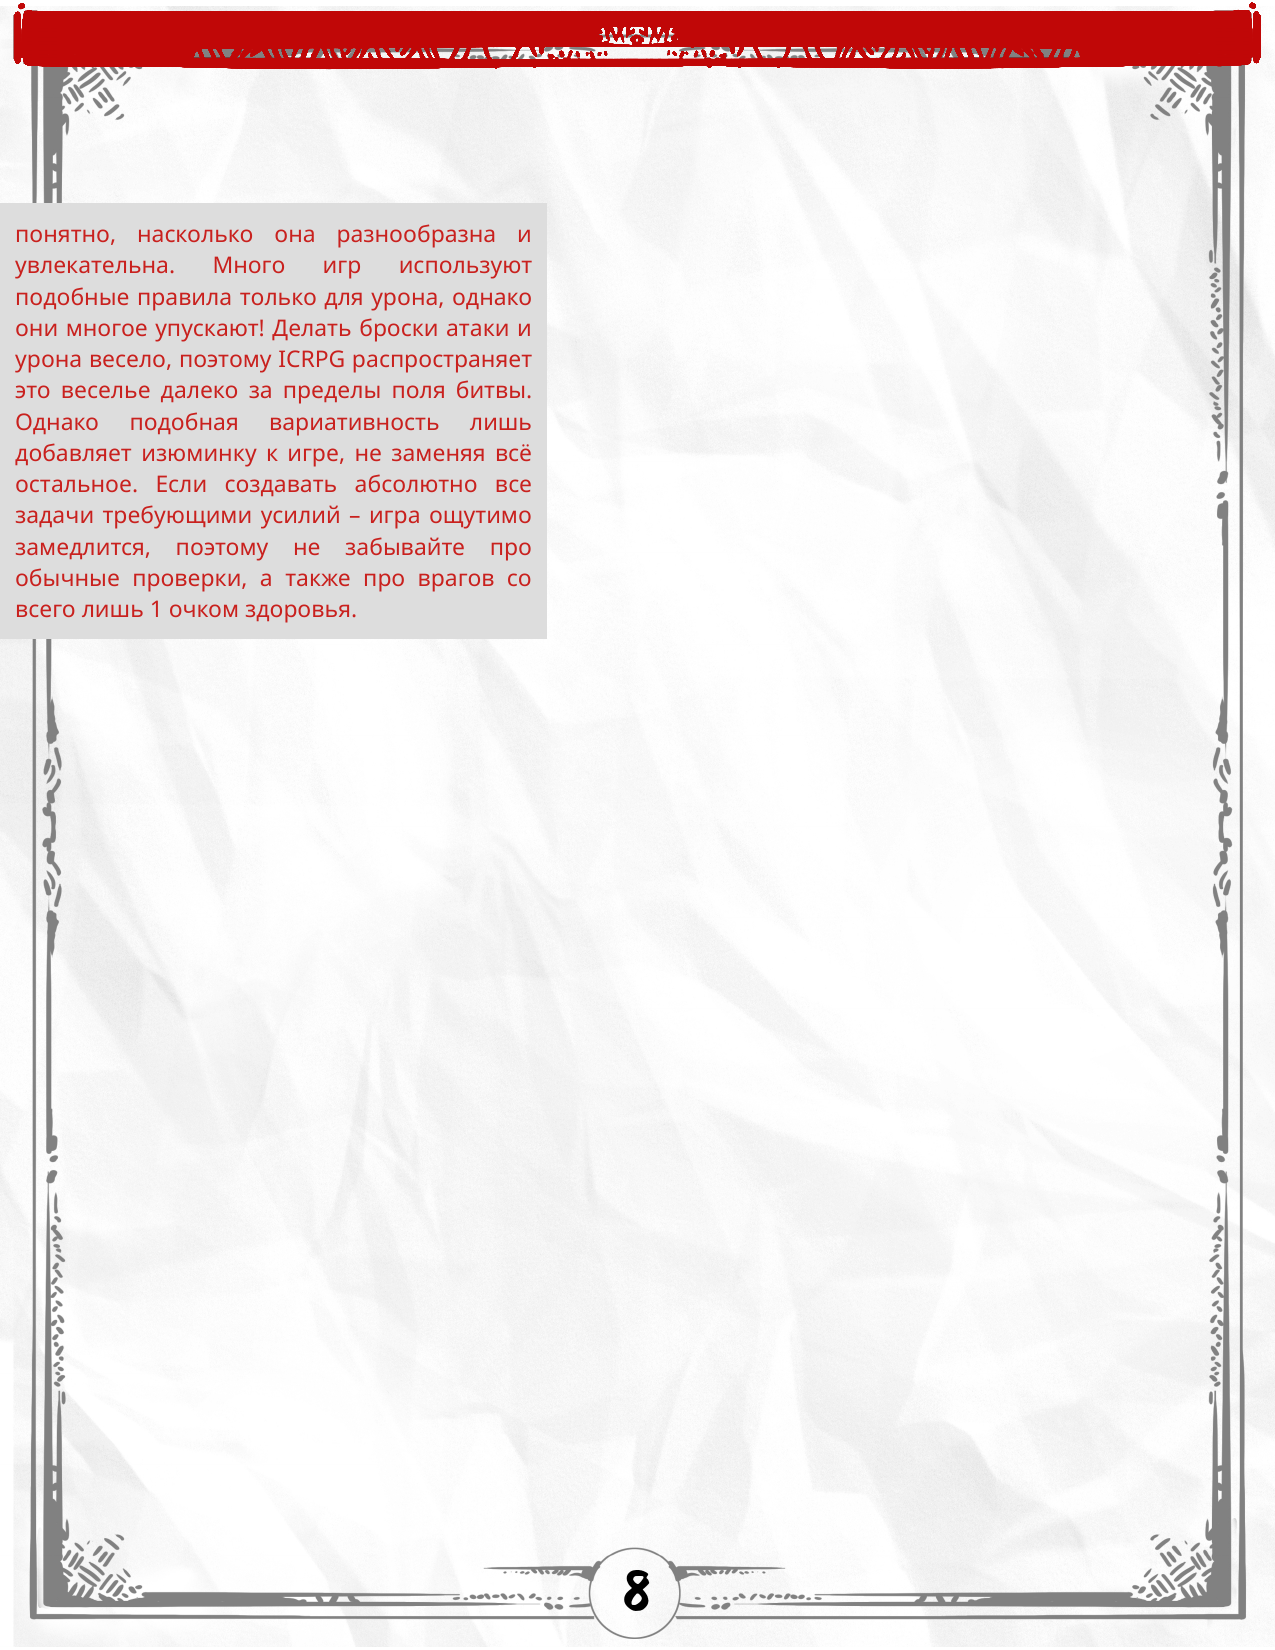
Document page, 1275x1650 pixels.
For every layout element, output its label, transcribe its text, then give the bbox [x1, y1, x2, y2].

text понятно, насколько она разнообразна и увлекательна. Много игр используют подобные правила только для урона, однако они многое упускают! Делать броски атаки и урона весело, поэтому ICRPG распространяет это веселье далеко за пределы поля битвы. Однако подобная вариативность лишь добавляет изюминку к игре, не заменяя всё остальное. Если создавать абсолютно все задачи требующими усилий – игра ощутимо замедлится, поэтому не забывайте про обычные проверки, а также про врагов со всего лишь 1 очком здоровья. [0, 203, 547, 639]
picture [0, 0, 1275, 1647]
